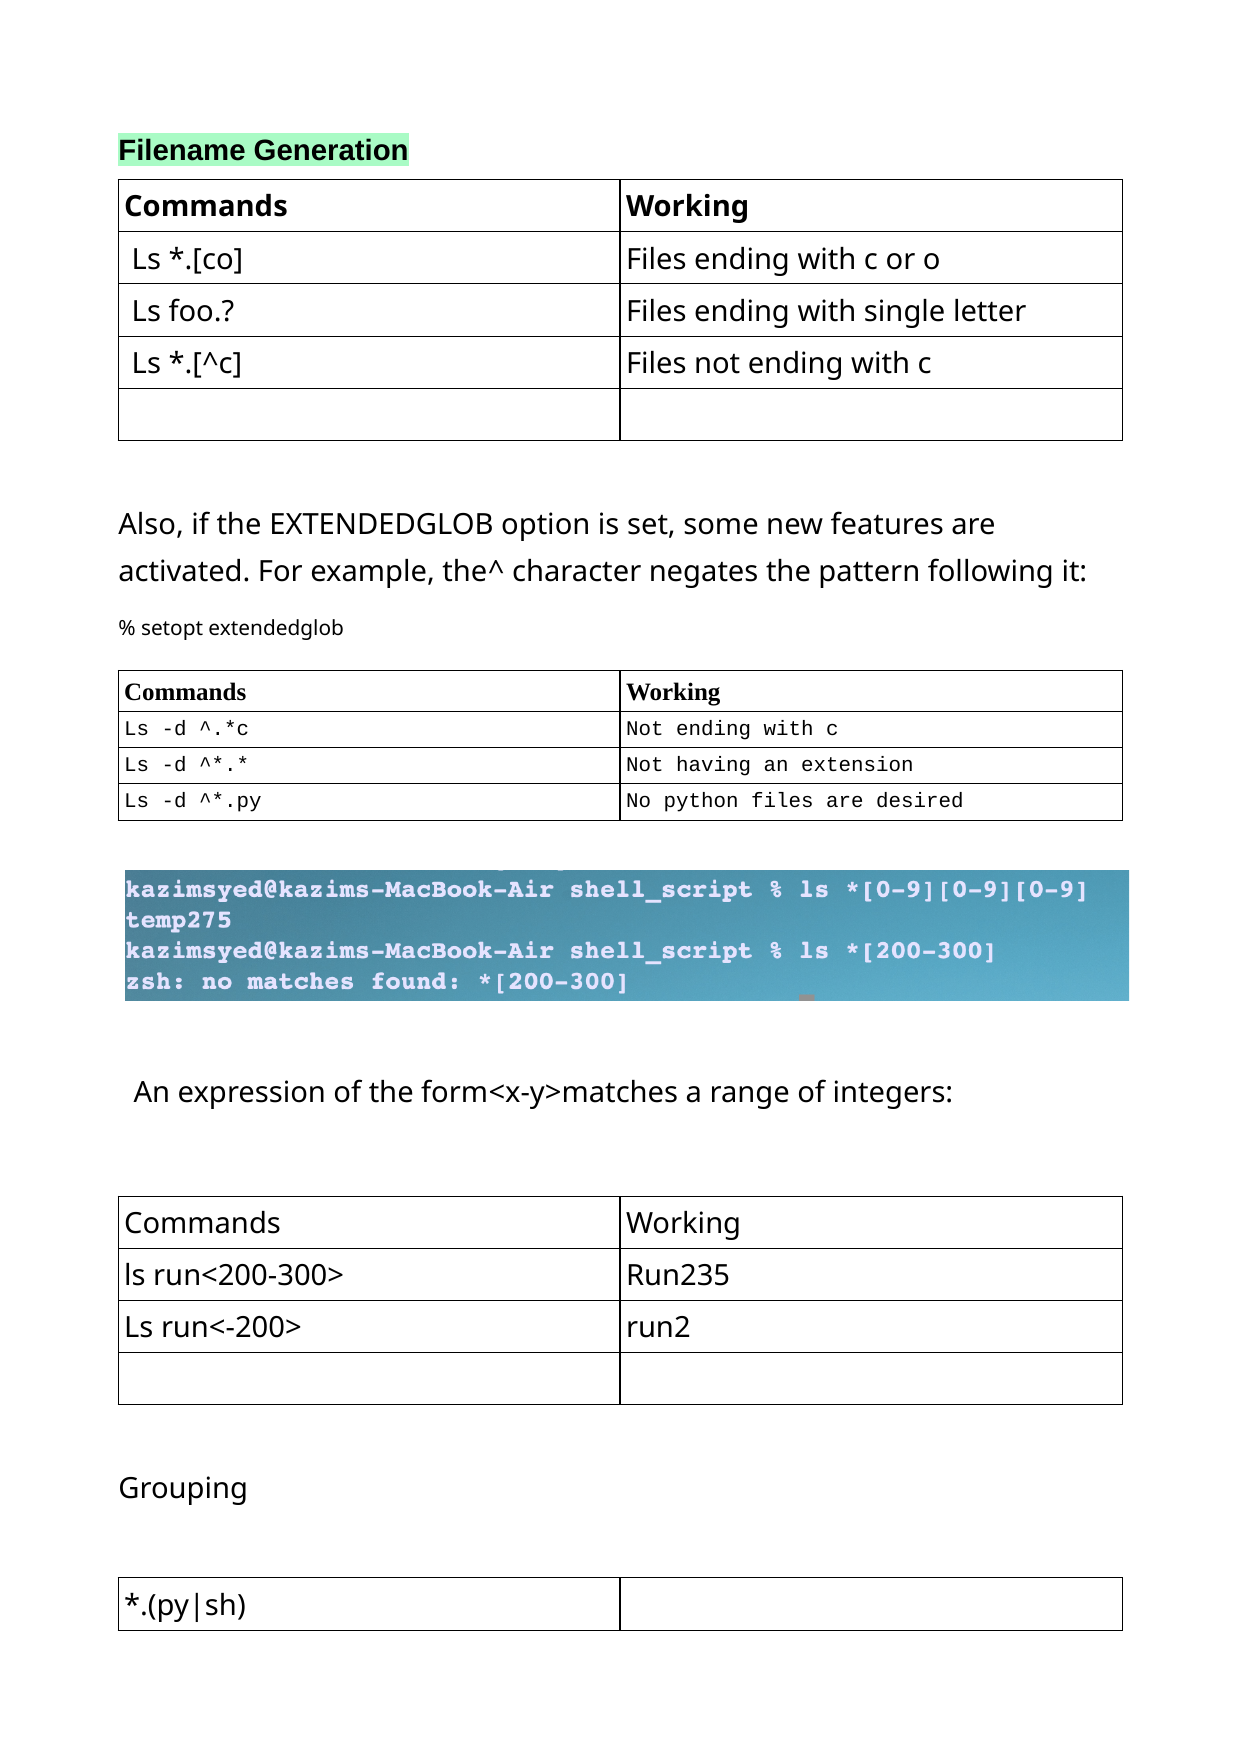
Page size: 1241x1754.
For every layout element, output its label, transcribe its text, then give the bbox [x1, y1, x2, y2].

table_header Commands [119, 180, 619, 231]
table_cell Not ending with c [621, 712, 1122, 747]
subtitle Filename Generation [409, 133, 1122, 166]
table_cell [621, 389, 1122, 440]
table_header Working [621, 180, 1122, 231]
table_header [621, 1578, 1122, 1629]
table_cell ls run<200-300> [119, 1249, 619, 1300]
table_cell Ls *.[^c] [119, 337, 619, 388]
table_cell Run235 [621, 1249, 1122, 1300]
table_header Working [621, 671, 1122, 711]
table_cell Ls -d ^*.py [119, 784, 619, 819]
table_cell Ls run<-200> [119, 1301, 619, 1352]
table_cell Ls -d ^*.* [119, 748, 619, 783]
picture [125, 870, 1130, 1001]
text Also, if the EXTENDEDGLOB option is set, some new features are activated. For example, the^ character negates the pattern following it: [118, 503, 1122, 590]
table_header Commands [119, 1197, 619, 1248]
text An expression of the form<x-y>matches a range of integers: [118, 1071, 1122, 1111]
table_cell Files ending with c or o [621, 232, 1122, 283]
table_cell Files ending with single letter [621, 284, 1122, 336]
table_cell [119, 1353, 619, 1404]
text Grouping [118, 1467, 1122, 1555]
table_cell [621, 1353, 1122, 1404]
table_header Commands [119, 671, 619, 711]
table_cell Ls -d ^.*c [119, 712, 619, 747]
table_cell run2 [621, 1301, 1122, 1352]
table_header *.(py|sh) [119, 1578, 619, 1629]
table_header Working [621, 1197, 1122, 1248]
table_cell Ls foo.? [119, 284, 619, 336]
text % setopt extendedglob [118, 613, 1122, 641]
table_cell Files not ending with c [621, 337, 1122, 388]
table_cell No python files are desired [621, 784, 1122, 819]
table_cell Ls *.[co] [119, 232, 619, 283]
table_cell [119, 389, 619, 440]
table_cell Not having an extension [621, 748, 1122, 783]
